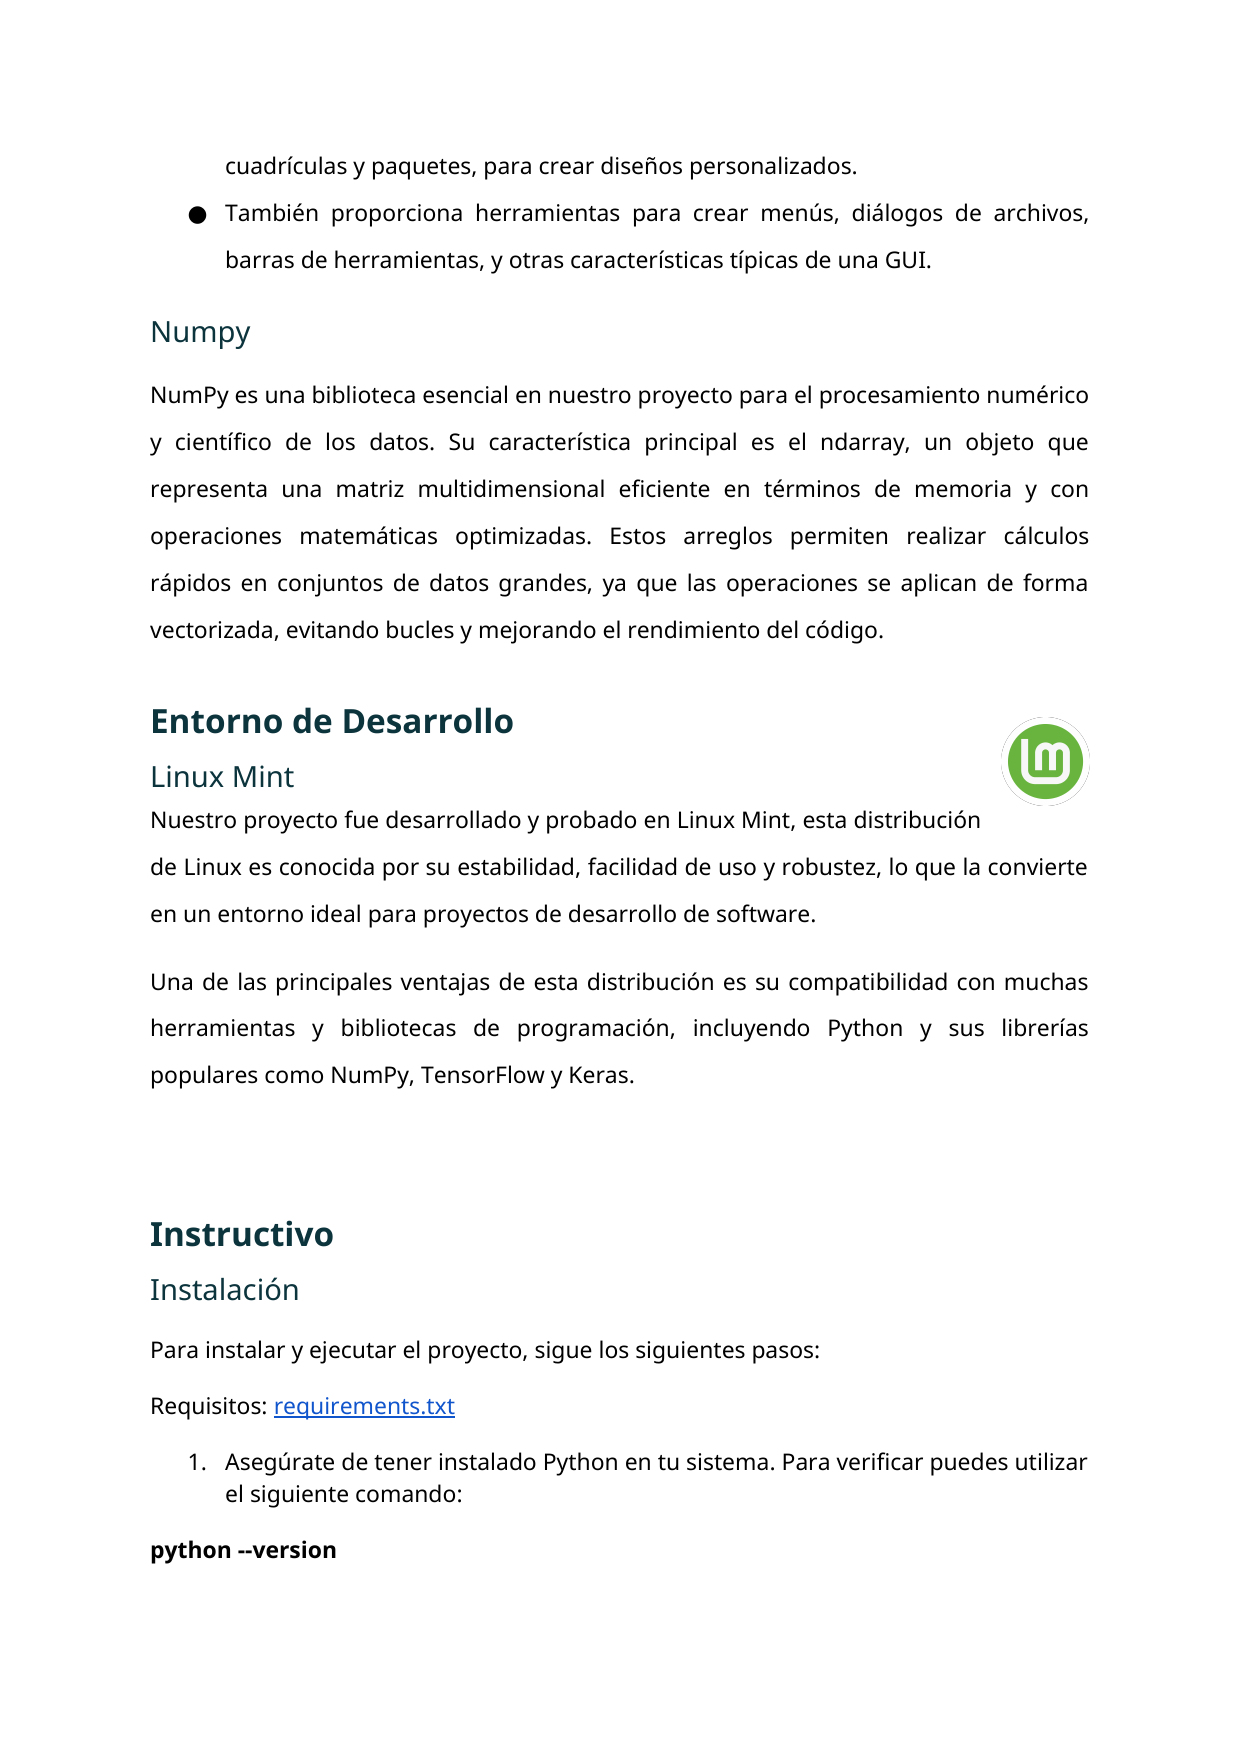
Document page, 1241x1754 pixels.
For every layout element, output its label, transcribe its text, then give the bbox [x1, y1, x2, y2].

subtitle Linux Mint [150, 756, 1001, 796]
subtitle Instructivo [150, 1211, 1090, 1257]
text Requisitos: requirements.txt [150, 1390, 1090, 1421]
text NumPy es una biblioteca esencial en nuestro proyecto para el procesamiento numérico y científico de los datos. Su característica principal es el ndarray, un objeto que representa una matriz multidimensional eficiente en términos de memoria y con operaciones matemáticas optimizadas. Estos arreglos permiten realizar cálculos rápidos en conjuntos de datos grandes, ya que las operaciones se aplican de forma vectorizada, evitando bucles y mejorando el rendimiento del código. [150, 379, 1090, 645]
subtitle Entorno de Desarrollo [150, 698, 1090, 743]
list cuadrículas y paquetes, para crear diseños personalizados. [187, 150, 1090, 181]
text python --version [150, 1534, 1090, 1565]
picture [1001, 717, 1090, 806]
subtitle Numpy [150, 311, 1090, 351]
subtitle Instalación [150, 1269, 1090, 1309]
text Una de las principales ventajas de esta distribución es su compatibilidad con muchas herramientas y bibliotecas de programación, incluyendo Python y sus librerías populares como NumPy, TensorFlow y Keras. [150, 965, 1090, 1090]
list También proporciona herramientas para crear menús, diálogos de archivos, barras de herramientas, y otras características típicas de una GUI. [187, 197, 1090, 275]
list Asegúrate de tener instalado Python en tu sistema. Para verificar puedes utilizar el siguiente comando: [187, 1446, 1090, 1509]
text Para instalar y ejecutar el proyecto, sigue los siguientes pasos: [150, 1334, 1090, 1365]
text Nuestro proyecto fue desarrollado y probado en Linux Mint, esta distribución de Linux es conocida por su estabilidad, facilidad de uso y robustez, lo que la convierte en un entorno ideal para proyectos de desarrollo de software. [150, 804, 1090, 929]
